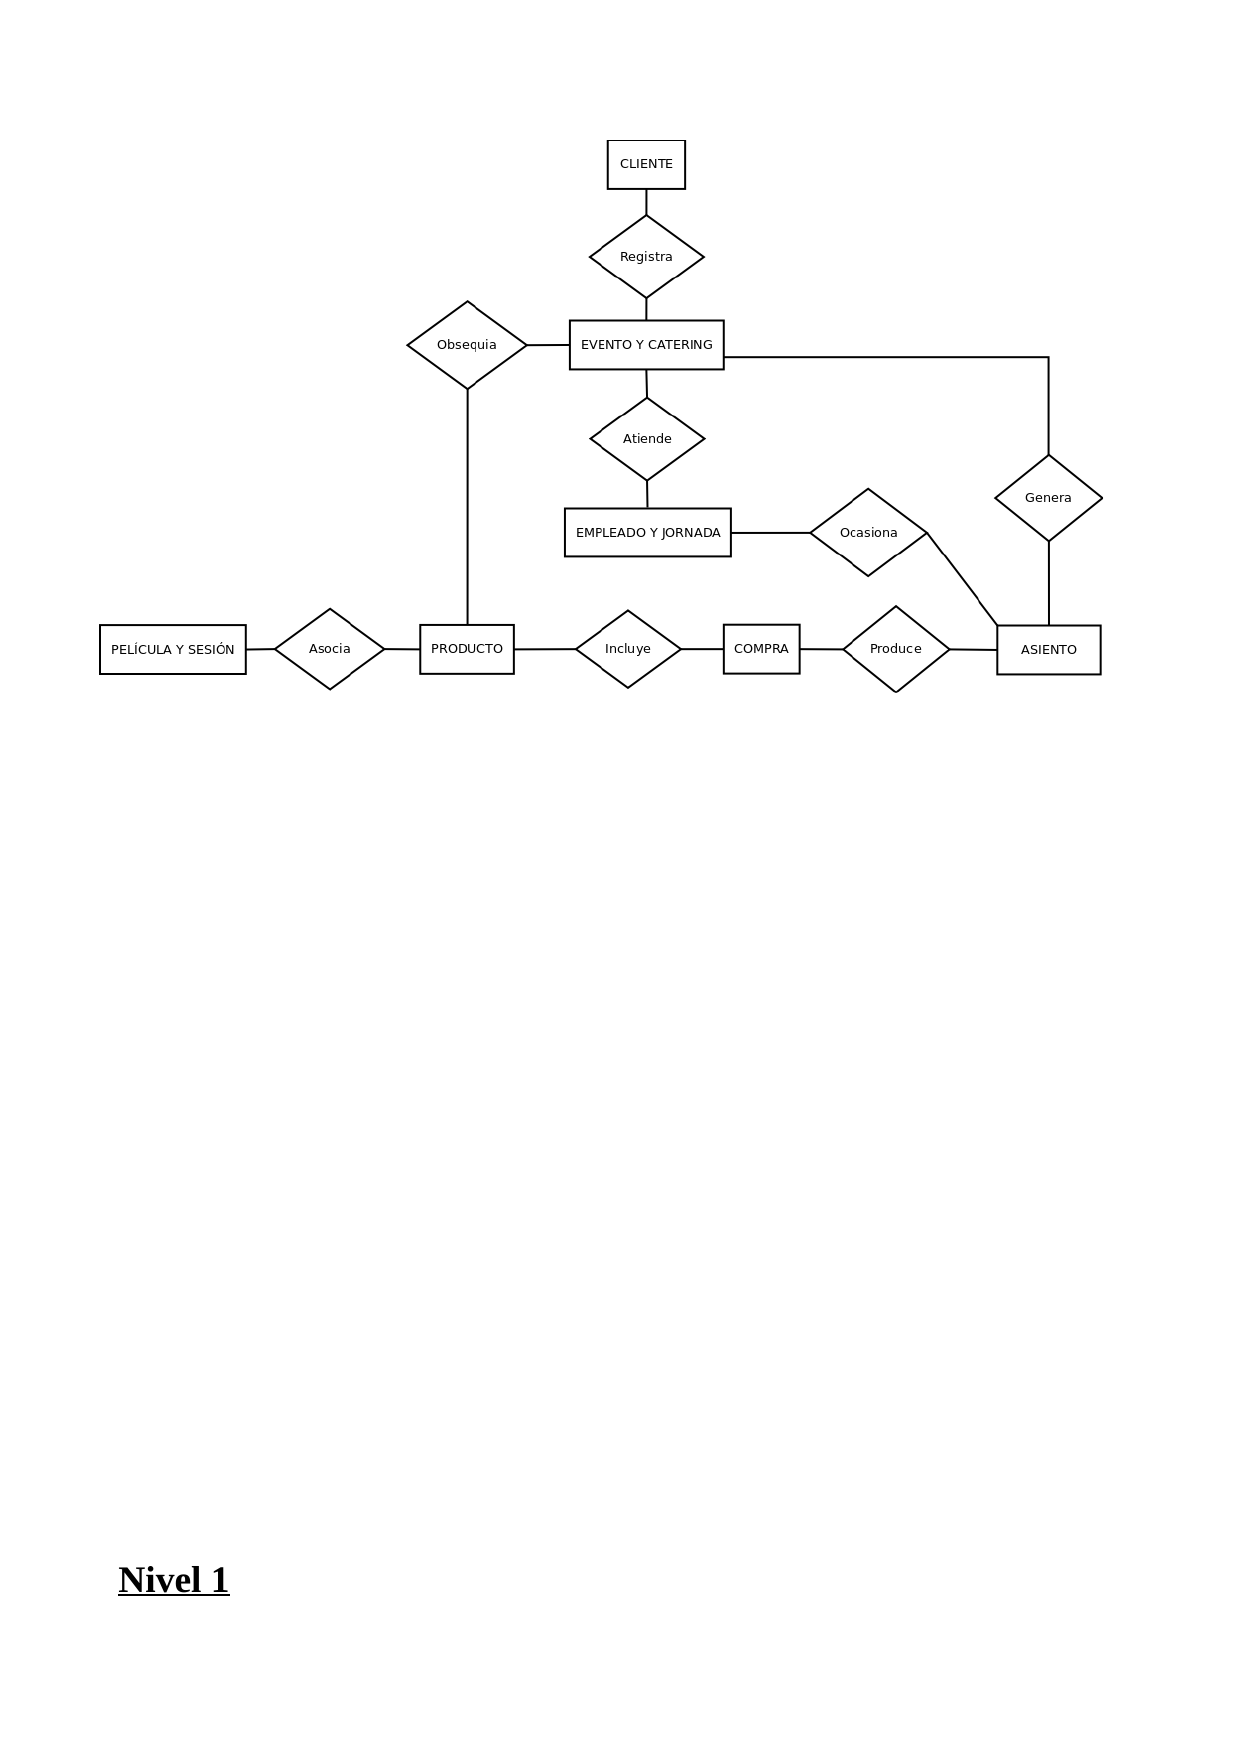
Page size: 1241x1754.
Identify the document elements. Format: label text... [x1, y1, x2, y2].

subtitle Nivel 1 [118, 1557, 1122, 1600]
picture [99, 140, 1104, 693]
